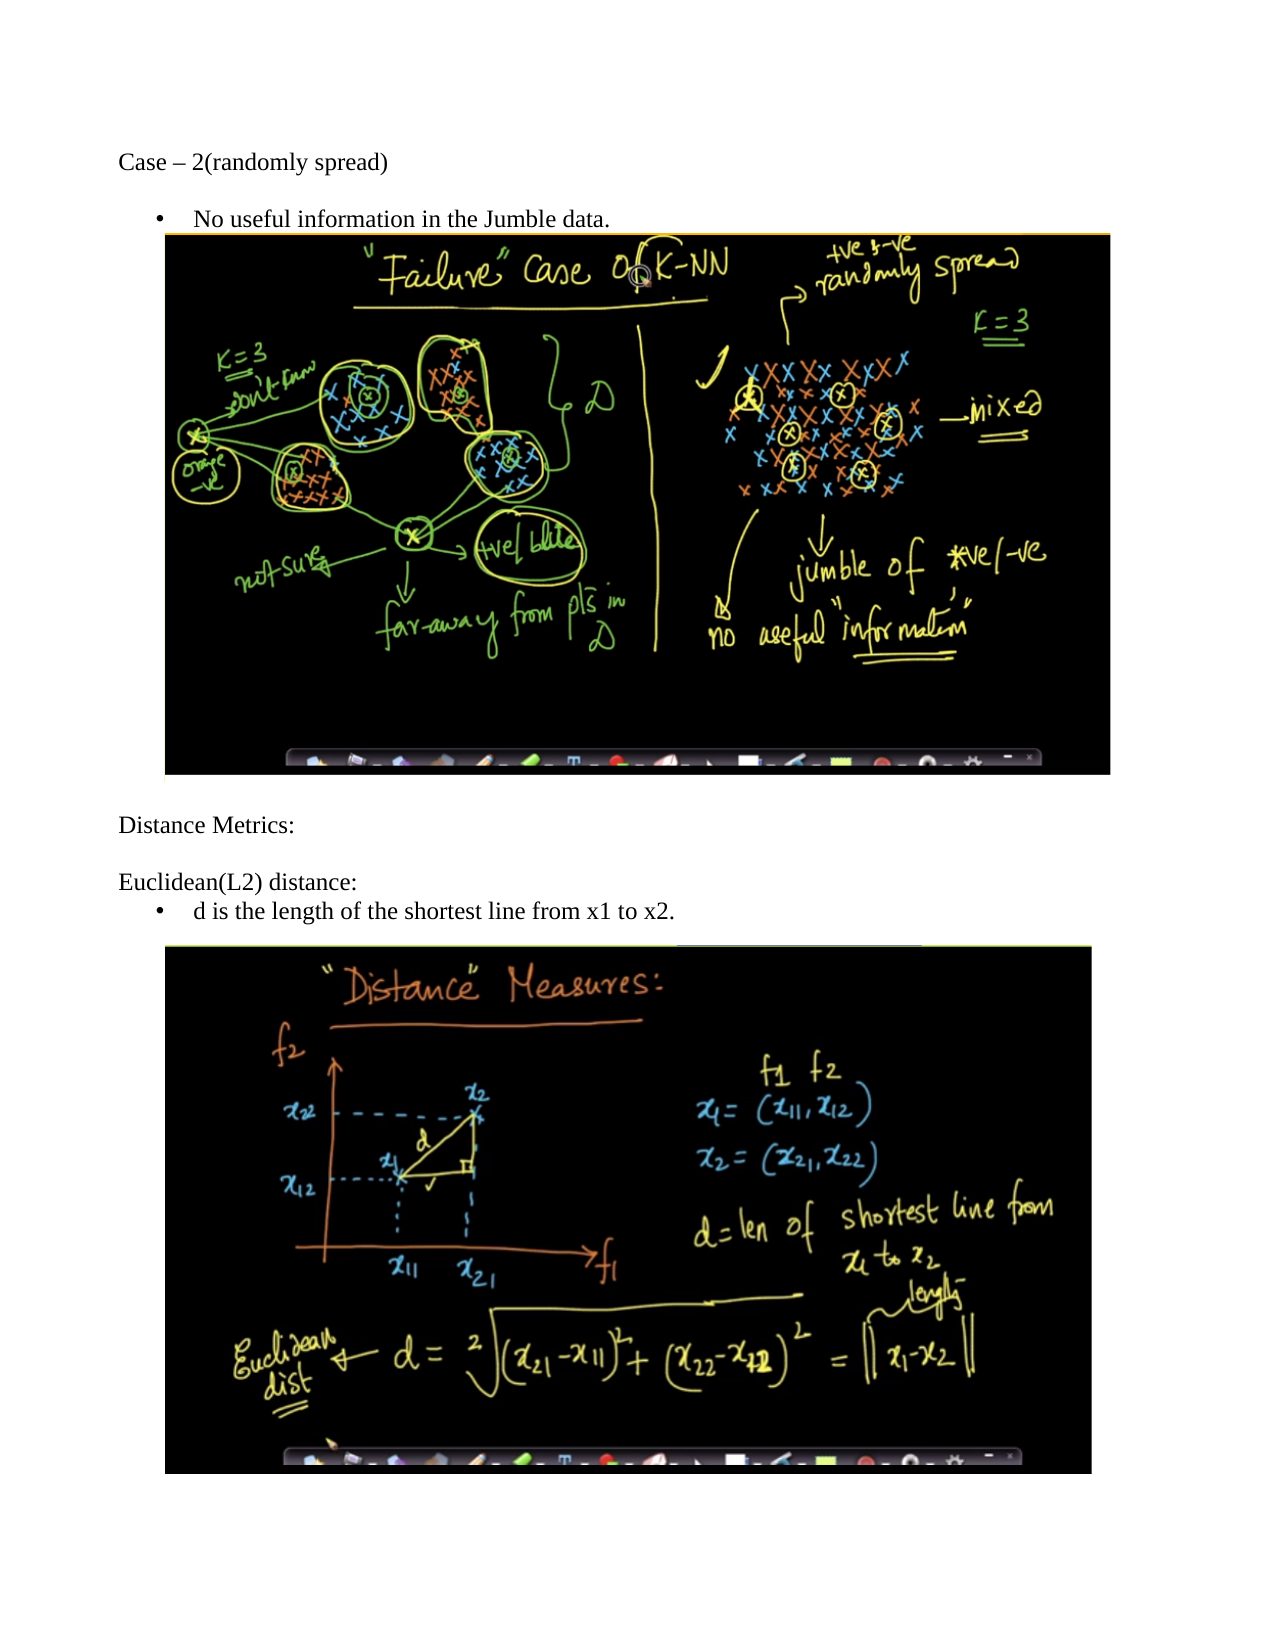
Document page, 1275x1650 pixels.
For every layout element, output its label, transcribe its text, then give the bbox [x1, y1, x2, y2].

text Euclidean(L2) distance: [118, 867, 1157, 896]
text Case – 2(randomly spread) [118, 147, 1157, 176]
list d is the length of the shortest line from x1 to x2. [156, 896, 1157, 925]
picture [164, 233, 1111, 782]
text Distance Metrics: [118, 810, 1157, 839]
picture [165, 945, 1092, 1474]
list No useful information in the Jumble data. [156, 204, 1157, 233]
